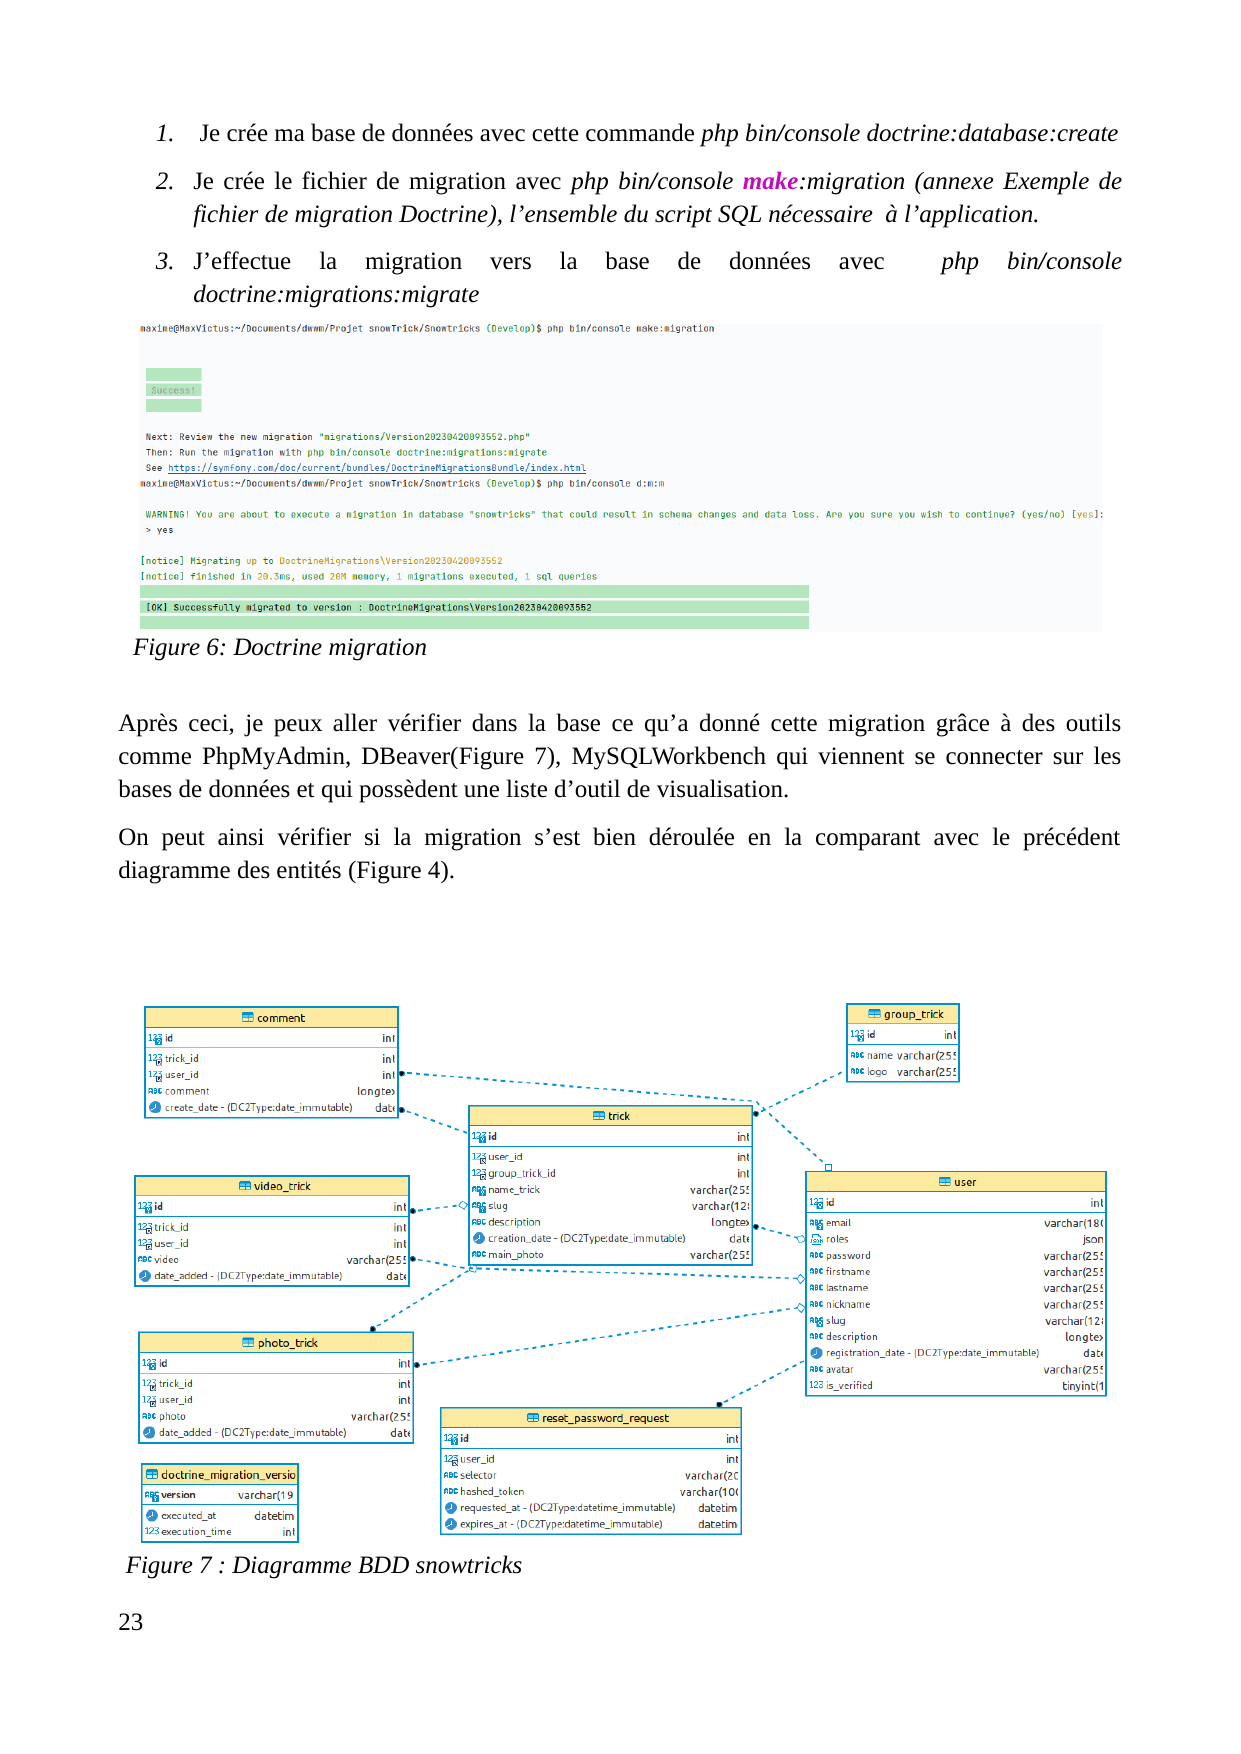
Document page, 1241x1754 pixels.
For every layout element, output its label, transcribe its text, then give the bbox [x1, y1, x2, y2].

list J’effectue la migration vers la base de données avec php bin/console doctrine:migrations:migrate [156, 246, 1122, 308]
text Après ceci, je peux aller vérifier dans la base ce qu’a donné cette migration grâce à des outils comme PhpMyAdmin, DBeaver(Figure 7), MySQLWorkbench qui viennent se connecter sur les bases de données et qui possèdent une liste d’outil de visualisation. [118, 324, 1122, 803]
text Figure 7 : Diagramme BDD snowtricks [126, 1551, 1114, 1579]
picture [137, 324, 1103, 632]
list Je crée ma base de données avec cette commande php bin/console doctrine:database:create [156, 118, 1122, 147]
text Figure 6: Doctrine migration [133, 337, 1107, 660]
text On peut ainsi vérifier si la migration s’est bien déroulée en la comparant avec le précédent diagramme des entités (Figure 4). [118, 822, 1122, 884]
picture [125, 994, 1115, 1551]
text [126, 982, 1114, 994]
list Je crée le fichier de migration avec php bin/console make:migration (annexe Exemple de fichier de migration Doctrine), l’ensemble du script SQL nécessaire à l’application. [156, 166, 1122, 227]
